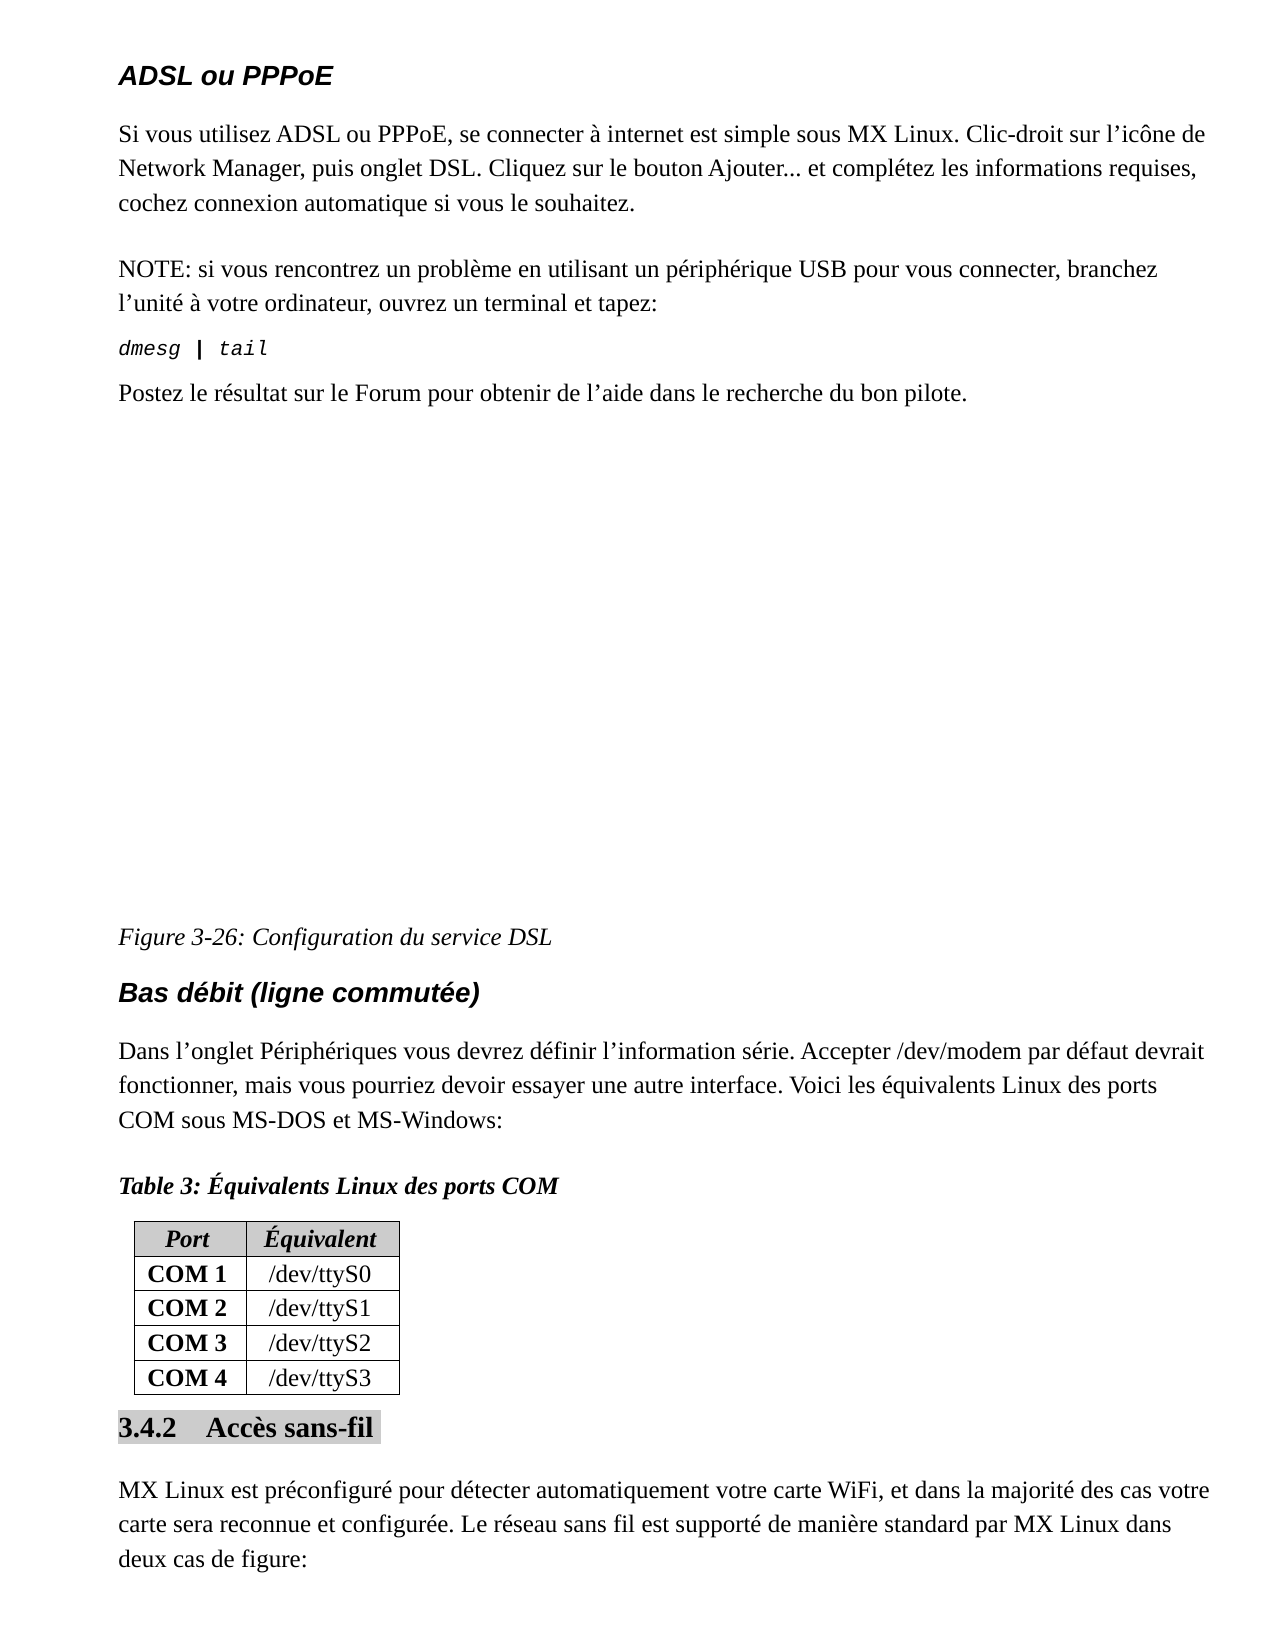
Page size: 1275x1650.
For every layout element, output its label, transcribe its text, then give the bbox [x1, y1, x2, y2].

text Dans l’onglet Périphériques vous devrez définir l’information série. Accepter /dev/modem par défaut devrait fonctionner, mais vous pourriez devoir essayer une autre interface. Voici les équivalents Linux des ports COM sous MS-DOS et MS-Windows: [118, 1036, 1216, 1134]
table_cell COM 4 [135, 1361, 246, 1394]
subtitle ADSL ou PPPoE [118, 59, 1216, 91]
subtitle Bas débit (ligne commutée) [118, 976, 1216, 1008]
table_cell COM 3 [135, 1326, 246, 1360]
table_cell /dev/ttyS3 [247, 1361, 399, 1394]
text Postez le résultat sur le Forum pour obtenir de l’aide dans le recherche du bon pilote. [118, 378, 1216, 406]
table_cell /dev/ttyS1 [247, 1291, 399, 1325]
text MX Linux est préconfiguré pour détecter automatiquement votre carte WiFi, et dans la majorité des cas votre carte sera reconnue et configurée. Le réseau sans fil est supporté de manière standard par MX Linux dans deux cas de figure: [118, 1475, 1216, 1573]
text dmesg | tail [118, 338, 1216, 362]
subtitle 3.4.2 Accès sans-fil [381, 1410, 1216, 1444]
table_cell /dev/ttyS2 [247, 1326, 399, 1360]
text Figure 3-26: Configuration du service DSL [118, 922, 1216, 951]
table_header Équivalent [247, 1222, 399, 1256]
table_header Port [135, 1222, 246, 1256]
text Si vous utilisez ADSL ou PPPoE, se connecter à internet est simple sous MX Linux. Clic-droit sur l’icône de Network Manager, puis onglet DSL. Cliquez sur le bouton Ajouter... et complétez les informations requises, cochez connexion automatique si vous le souhaitez. [118, 119, 1216, 217]
table_cell /dev/ttyS0 [247, 1257, 399, 1290]
table_cell COM 1 [135, 1257, 246, 1290]
table_cell COM 2 [135, 1291, 246, 1325]
text Table 3: Équivalents Linux des ports COM [118, 1171, 1216, 1199]
text NOTE: si vous rencontrez un problème en utilisant un périphérique USB pour vous connecter, branchez l’unité à votre ordinateur, ouvrez un terminal et tapez: [118, 254, 1216, 317]
